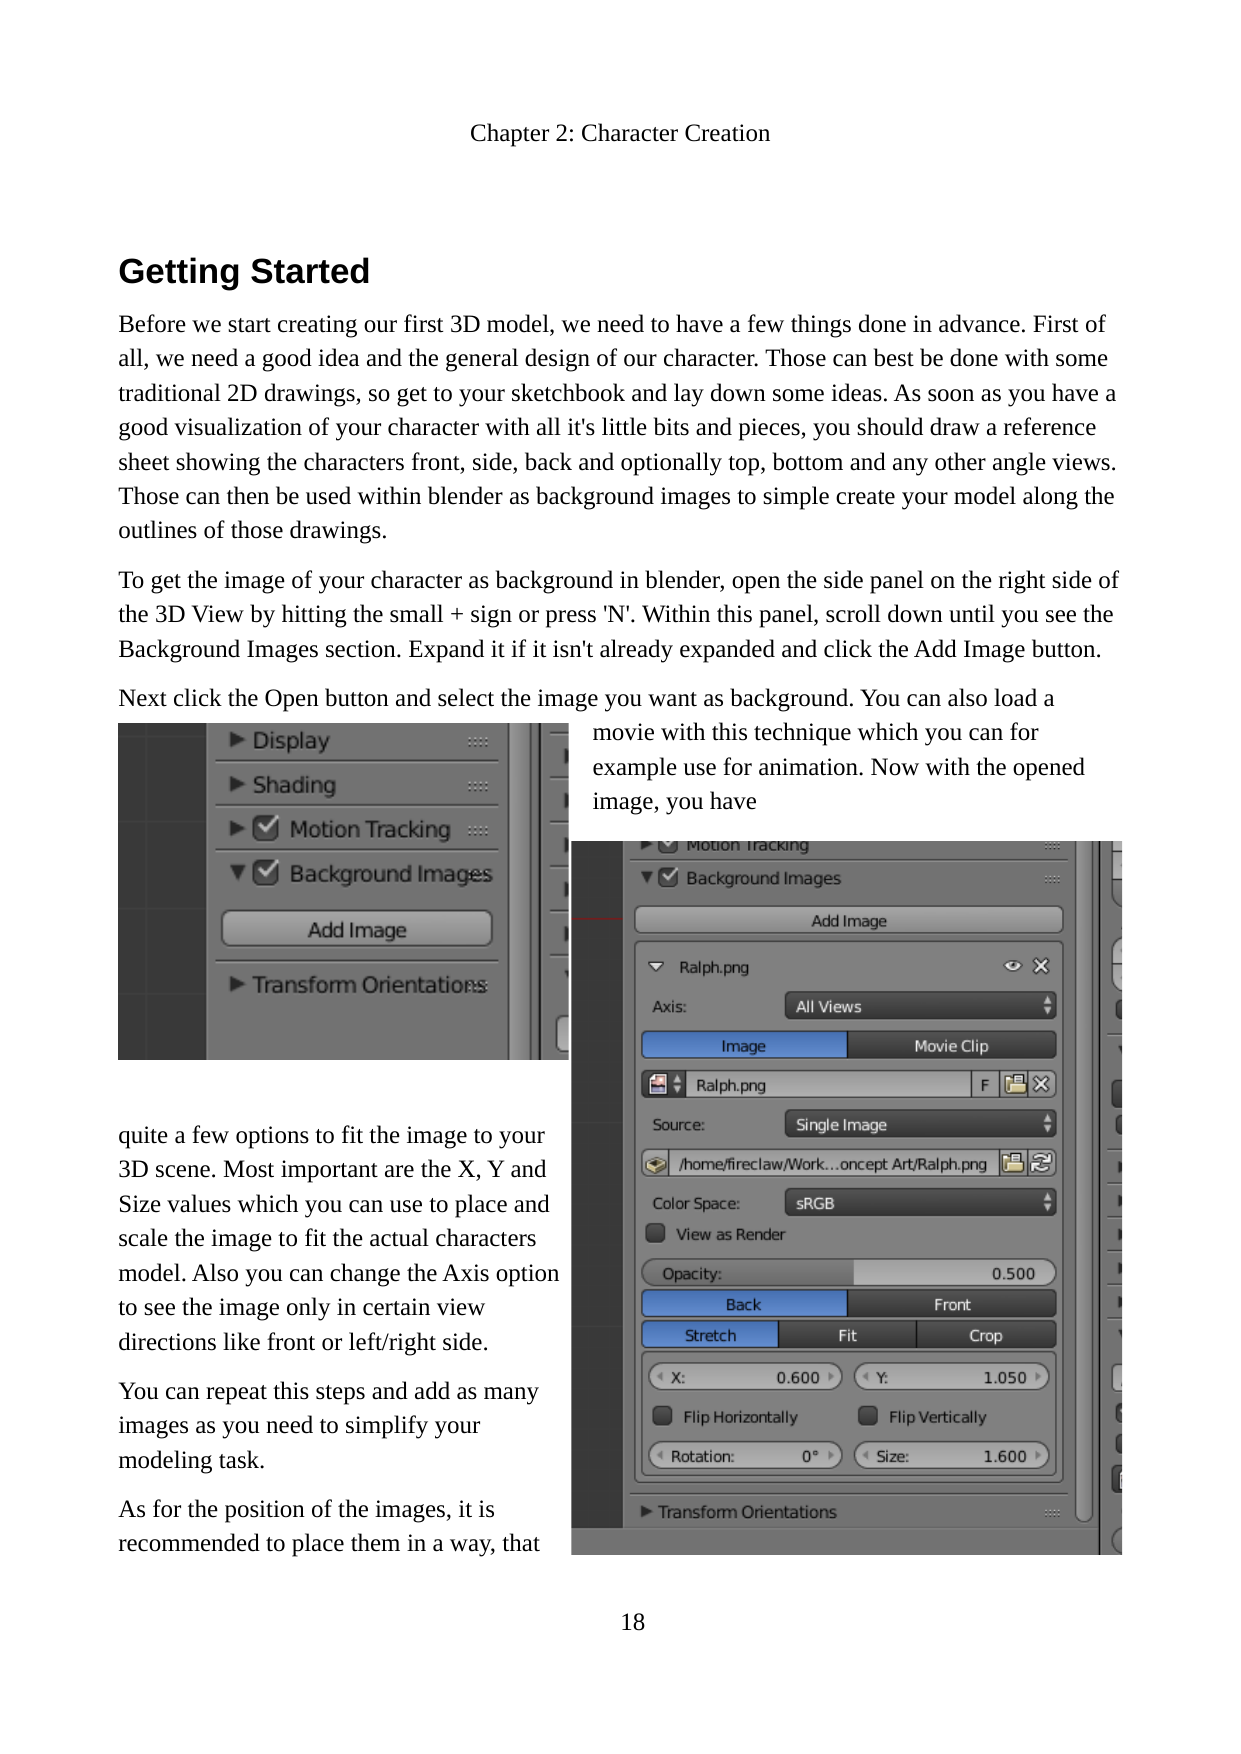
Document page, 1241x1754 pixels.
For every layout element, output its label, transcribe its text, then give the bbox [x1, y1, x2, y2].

picture [118, 723, 569, 1060]
text You can repeat this steps and add as many images as you need to simplify your modeling task. [118, 1376, 571, 1474]
picture [571, 841, 1123, 1555]
text Next click the Open button and select the image you want as background. You can also load a movie with this technique which you can for example use for animation. Now with the opened image, you have [118, 683, 1122, 815]
text quite a few options to fit the image to your 3D scene. Most important are the X, Y and Size values which you can use to place and scale the image to fit the actual characters model. Also you can change the Axis option to see the image only in certain view directions like front or left/right side. [118, 1120, 571, 1356]
text As for the position of the images, it is recommended to place them in a way, that [118, 1494, 1122, 1557]
text Before we start creating our first 3D model, we need to have a few things done in advance. First of all, we need a good idea and the general design of our character. Those can best be done with some traditional 2D drawings, so get to your sketchbook and lay down some ideas. As soon as you have a good visualization of your character with all it's little bits and pieces, you should draw a reference sheet showing the characters front, side, back and optionally top, bottom and any other angle views. Those can then be used within blender as background images to simple create your model along the outlines of those drawings. [118, 309, 1122, 544]
subtitle Getting Started [118, 250, 1122, 290]
text To get the image of your character as background in blender, open the side panel on the right side of the 3D View by hitting the small + sign or press 'N'. Within this panel, scroll down until you see the Background Images section. Expand it if it isn't already expanded and click the Add Image button. [118, 565, 1122, 662]
